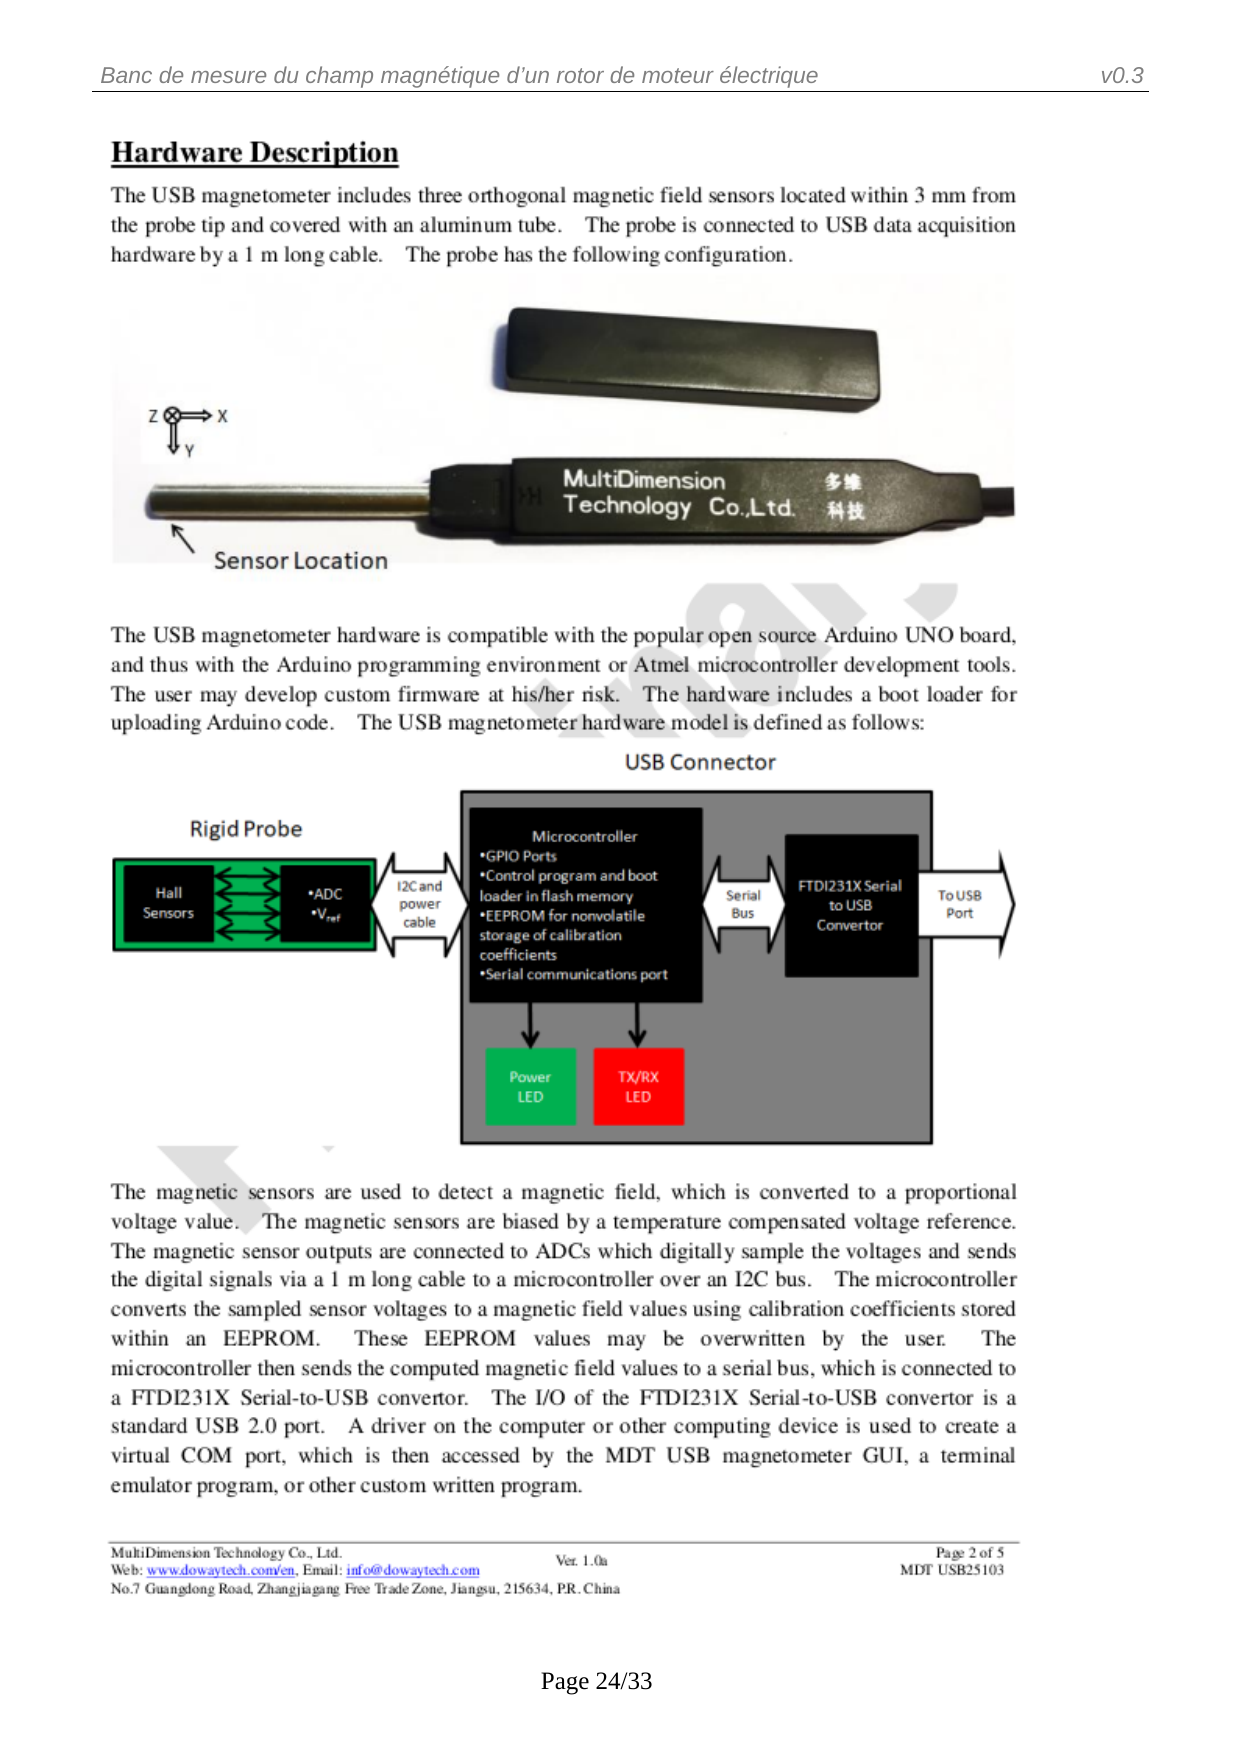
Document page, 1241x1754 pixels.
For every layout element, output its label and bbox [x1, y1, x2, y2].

picture [94, 120, 1044, 1608]
